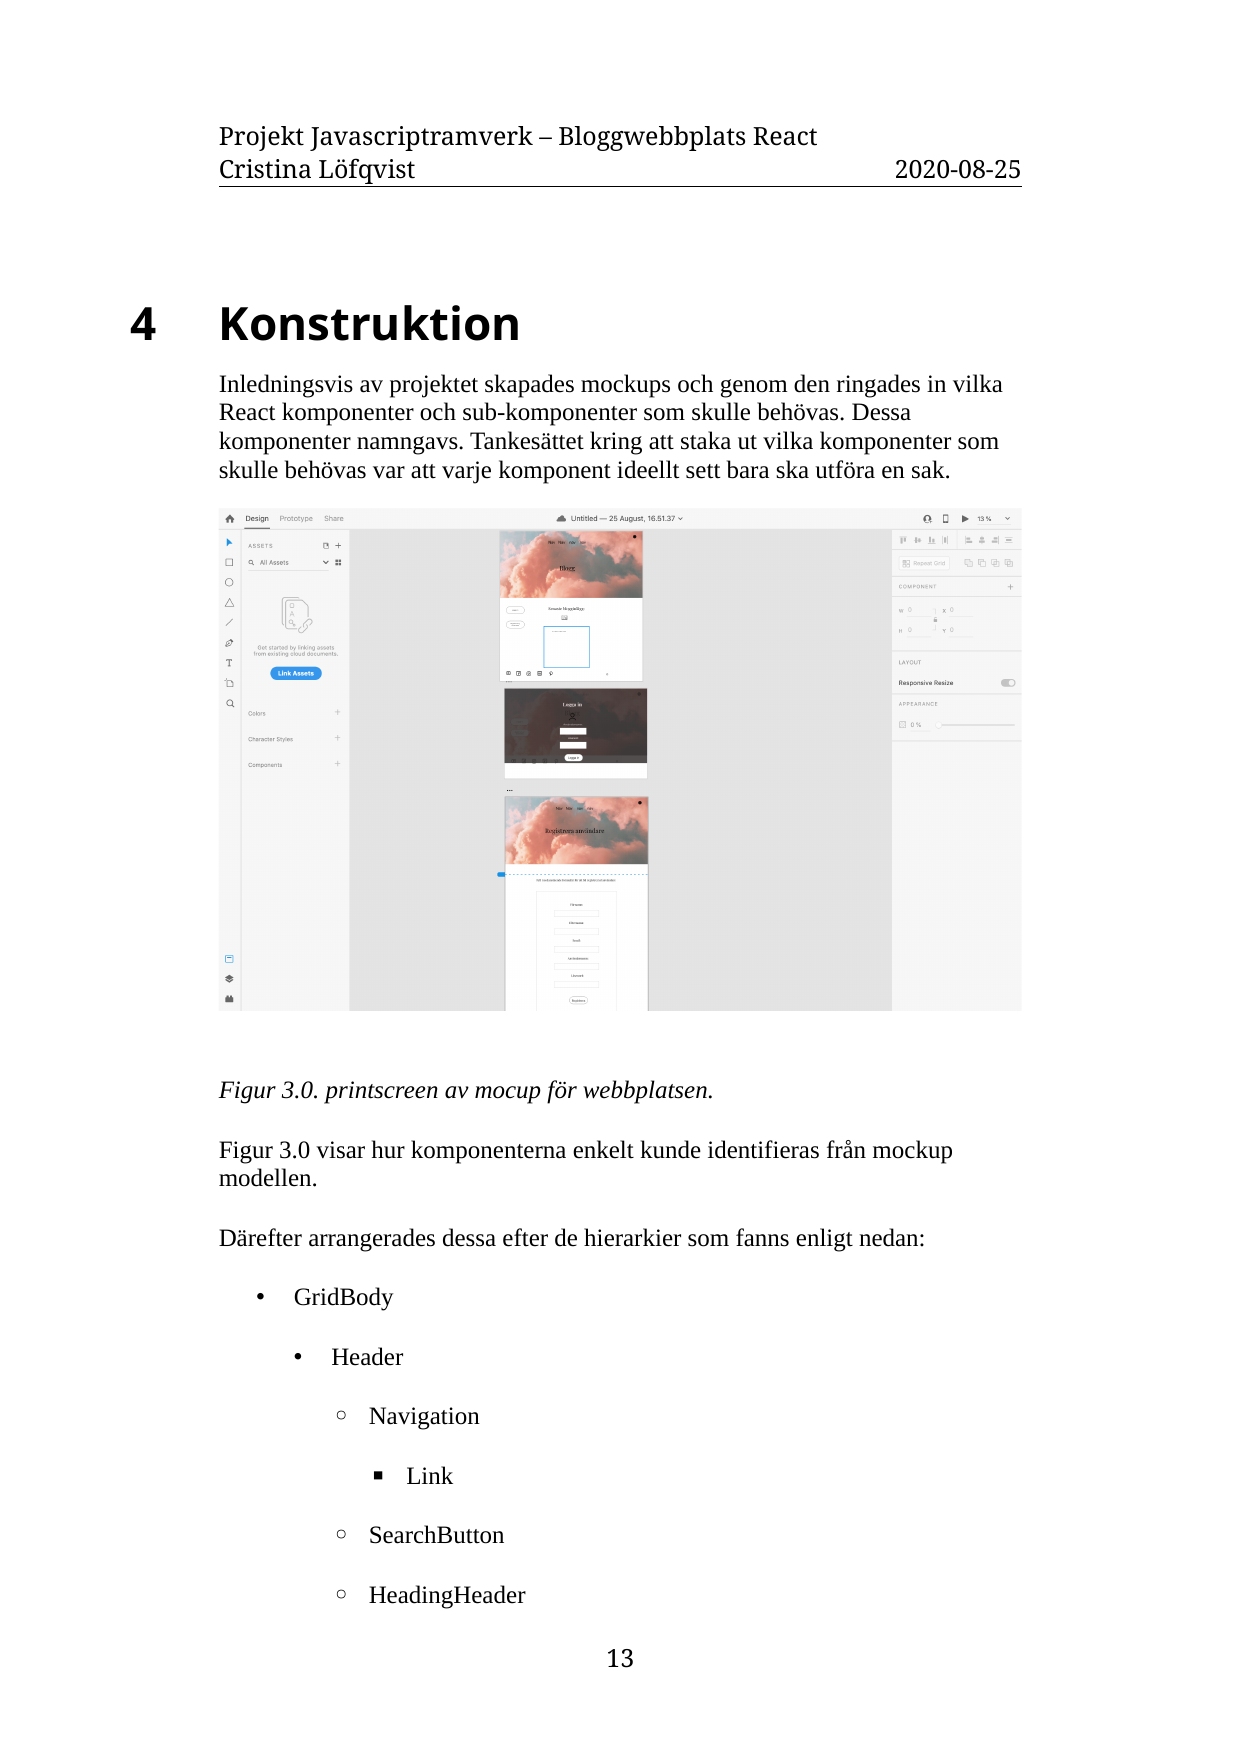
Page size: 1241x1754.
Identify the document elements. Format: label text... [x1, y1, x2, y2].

list GridBody [256, 1282, 1022, 1311]
text Därefter arrangerades dessa efter de hierarkier som fanns enligt nedan: [218, 1223, 1022, 1252]
list Header [293, 1342, 1022, 1371]
list Link [368, 1461, 1022, 1489]
subtitle Konstruktion [130, 291, 1022, 353]
list SearchButton [331, 1520, 1022, 1549]
text Figur 3.0. printscreen av mocup för webbplatsen. [218, 1075, 1022, 1104]
picture [218, 508, 1022, 1011]
list HeadingHeader [331, 1580, 1022, 1608]
text Inledningsvis av projektet skapades mockups och genom den ringades in vilka React komponenter och sub-komponenter som skulle behövas. Dessa komponenter namngavs. Tankesättet kring att staka ut vilka komponenter som skulle behövas var att varje komponent ideellt sett bara ska utföra en sak. [218, 369, 1022, 484]
text Figur 3.0 visar hur komponenterna enkelt kunde identifieras från mockup modellen. [218, 1135, 1022, 1192]
list Navigation [331, 1401, 1022, 1430]
